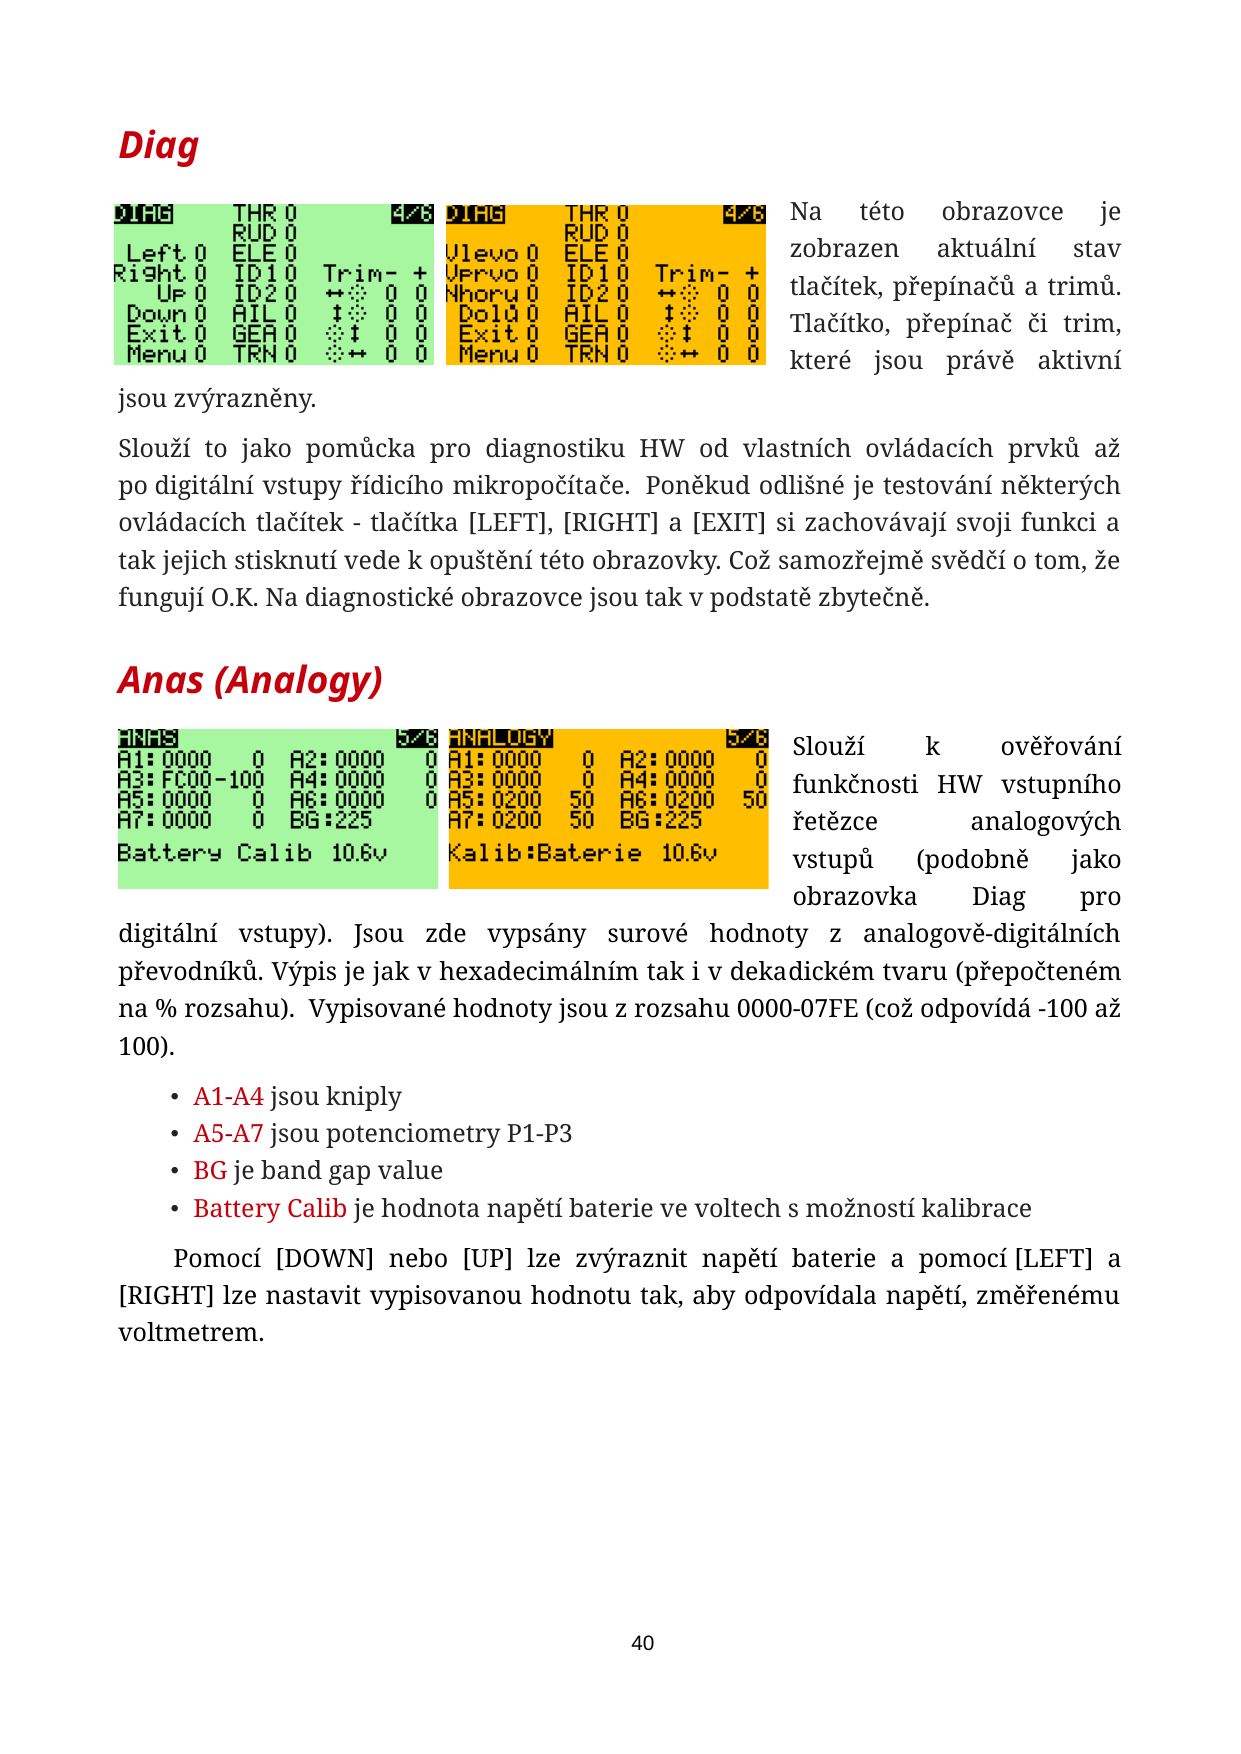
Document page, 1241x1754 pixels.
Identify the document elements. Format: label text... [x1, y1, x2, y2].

text Slouží to jako pomůcka pro diagnostiku HW od vlastních ovládacích prvků až po digitální vstupy řídicího mikropočíta­če. Poněkud odlišné je testování některých ovládacích tlačítek - tlačítka [LEFT], [RIGHT] a [EXIT] si zachovávají svoji funkci a tak jejich stisknutí vede k opuštění této obrazovky. Což samozřejmě svědčí o tom, že fungují O.K. Na diagnostické obrazovce jsou tak v podsta­tě zbytečně. [118, 430, 1122, 614]
text Na této obrazovce je zobrazen aktuální stav tlačítek, přepí­načů a trimů. Tlačítko, přepí­nač či trim, které jsou právě aktivní jsou zvýrazněny. [118, 193, 1122, 414]
list Battery Calib je hodnota napětí baterie ve voltech s možností kalibrace [170, 1190, 1122, 1224]
picture [448, 729, 769, 889]
picture [446, 205, 766, 365]
subtitle Anas (Analogy) [118, 654, 1122, 705]
picture [118, 729, 439, 889]
list A5-A7 jsou potenciometry P1-P3 [170, 1116, 1122, 1149]
list BG je band gap value [170, 1153, 1122, 1187]
text Pomocí [DOWN] nebo [UP] lze zvýraznit napětí baterie a pomocí [LEFT] a [RIGHT] lze nastavit vypisovanou hodnotu tak, aby odpovídala napětí, změřenému voltmetrem. [118, 1240, 1122, 1349]
list A1-A4 jsou kniply [170, 1078, 1122, 1112]
subtitle Diag [118, 118, 1122, 169]
picture [113, 204, 434, 365]
text Slouží k ověřování funkčnosti HW vstupního řetězce analogových vstupů (podobně jako obrazovka Diag pro digitální vstupy). Jsou zde vypsány surové hodnoty z analogově-digitálních převodníků. Výpis je jak v hexadecimálním tak i v deka­dickém tvaru (přepočteném na % rozsahu). Vypisované hodnoty jsou z rozsahu 0000-07FE (což odpovídá -100 až 100). [118, 729, 1122, 1062]
